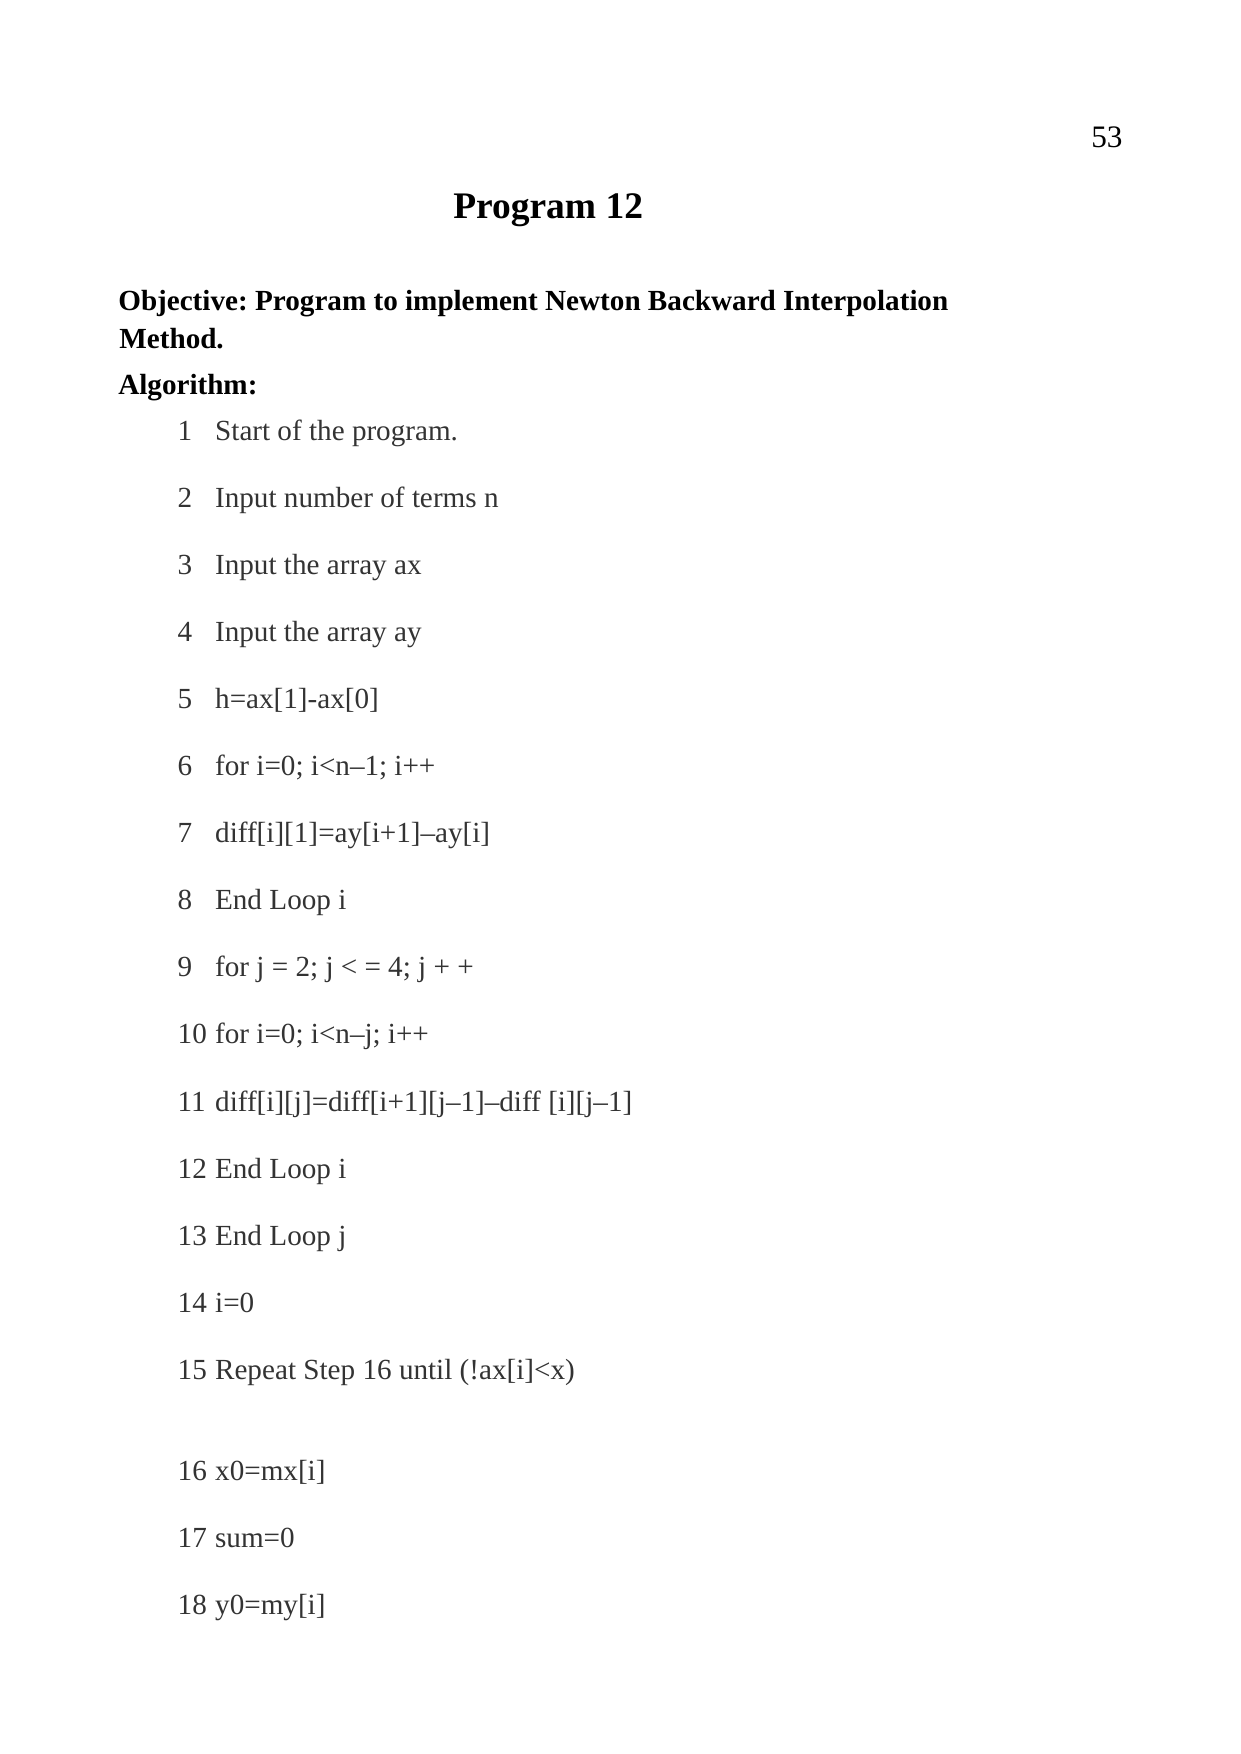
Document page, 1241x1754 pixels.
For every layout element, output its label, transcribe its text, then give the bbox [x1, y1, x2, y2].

list for i=0; i<n–1; i++ [177, 748, 1122, 782]
text Objective: Program to implement Newton Backward Interpolation Method. [118, 283, 978, 354]
list Input number of terms n [177, 480, 1122, 513]
list h=ax[1]-ax[0] [177, 681, 1122, 715]
list End Loop i [177, 882, 1122, 916]
list Start of the program. [177, 413, 1122, 446]
list Input the array ay [177, 614, 1122, 648]
list Repeat Step 16 until (!ax[i]<x) [177, 1352, 1122, 1386]
list y0=my[i] [177, 1587, 1122, 1620]
list diff[i][1]=ay[i+1]–ay[i] [177, 815, 1122, 849]
list i=0 [177, 1285, 1122, 1318]
text Algorithm: [118, 367, 978, 400]
list End Loop i [177, 1151, 1122, 1184]
list for j = 2; j < = 4; j + + [177, 949, 1122, 983]
list x0=mx[i] [177, 1453, 1122, 1486]
list for i=0; i<n–j; i++ [177, 1017, 1122, 1050]
list Input the array ax [177, 547, 1122, 581]
list diff[i][j]=diff[i+1][j–1]–diff [i][j–1] [177, 1084, 1122, 1117]
text Program 12 [118, 183, 978, 227]
list sum=0 [177, 1520, 1122, 1553]
list End Loop j [177, 1218, 1122, 1251]
